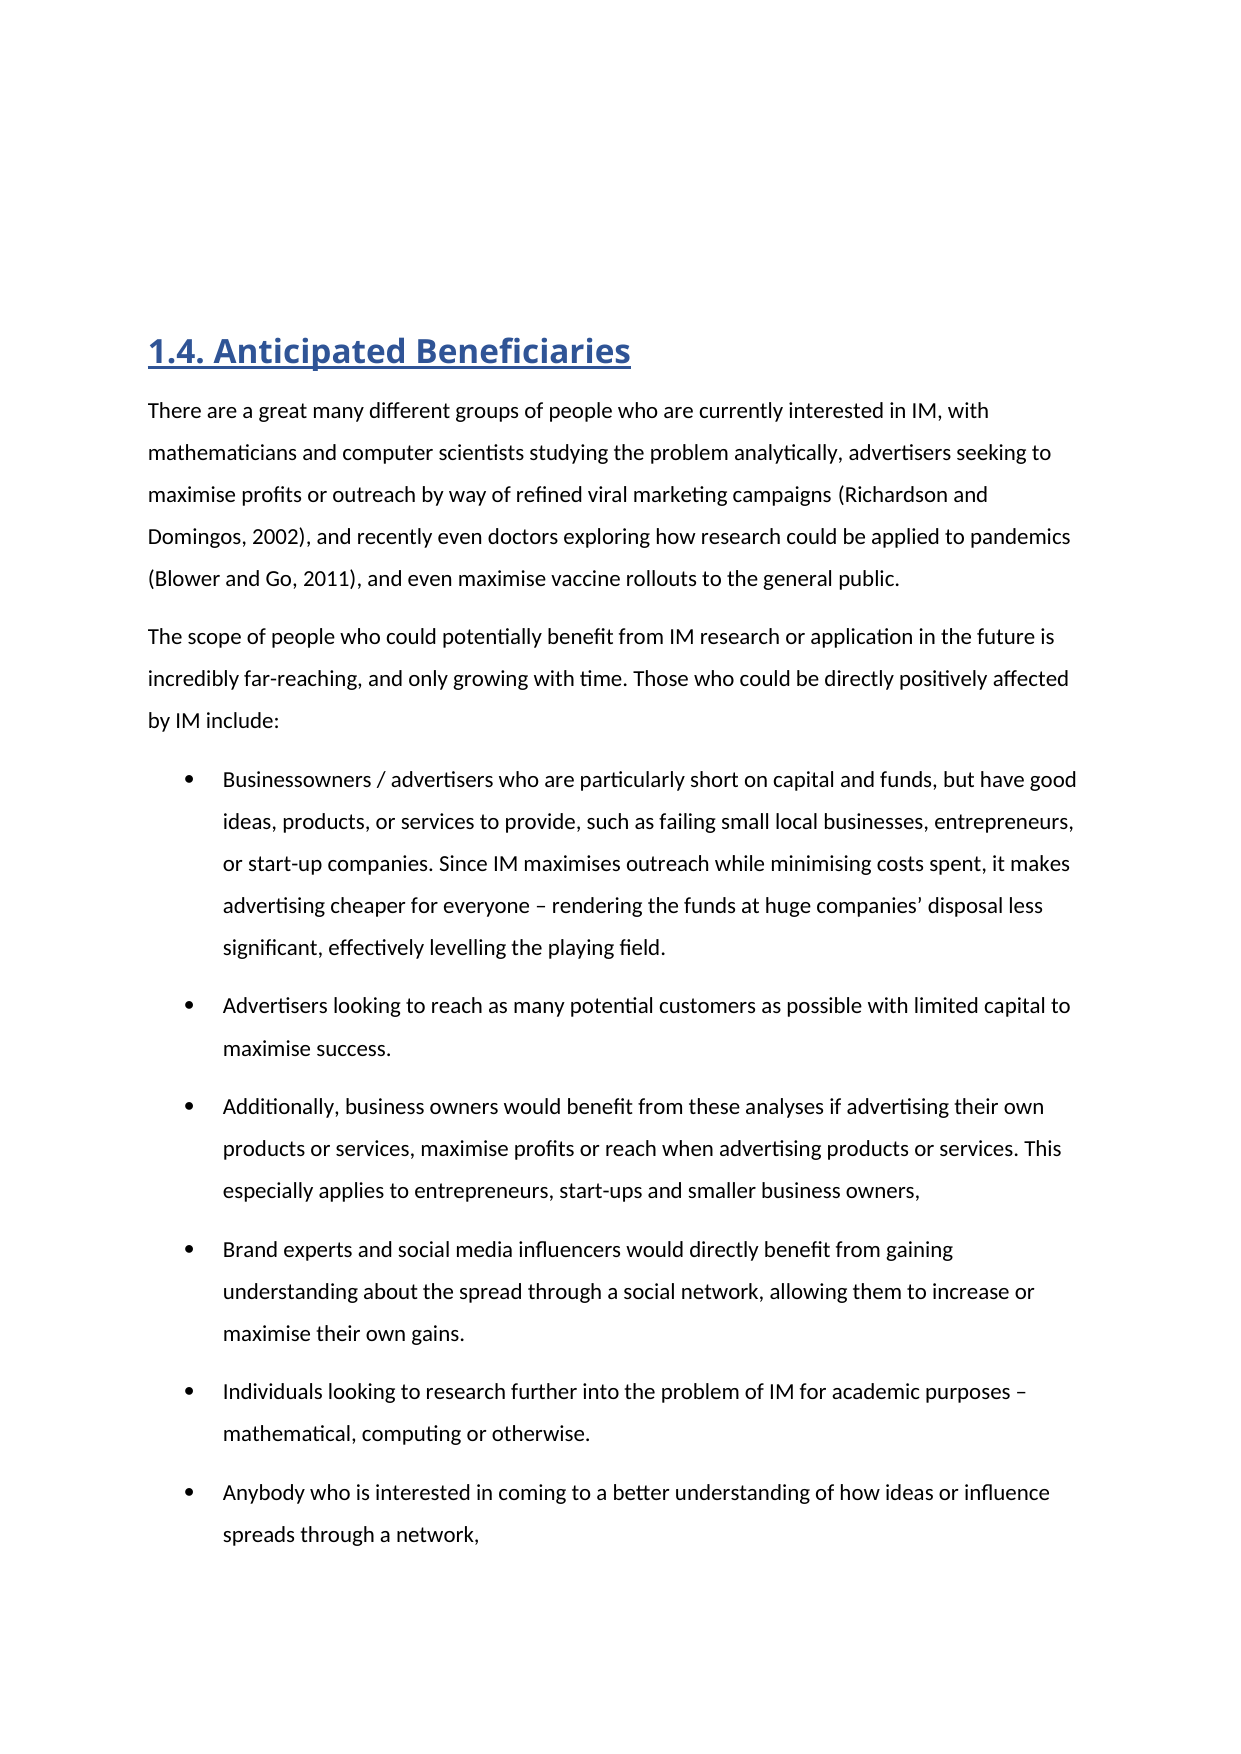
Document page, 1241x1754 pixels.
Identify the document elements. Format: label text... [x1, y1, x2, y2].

list Additionally, business owners would benefit from these analyses if advertising their own products or services, maximise profits or reach when advertising products or services. This especially applies to entrepreneurs, start-ups and smaller business owners, [185, 1092, 1092, 1204]
list Individuals looking to research further into the problem of IM for academic purposes – mathematical, computing or otherwise. [185, 1377, 1092, 1447]
list Businessowners / advertisers who are particularly short on capital and funds, but have good ideas, products, or services to provide, such as failing small local businesses, entrepreneurs, or start-up companies. Since IM maximises outreach while minimising costs spent, it makes advertising cheaper for everyone – rendering the funds at huge companies’ disposal less significant, effectively levelling the playing field. [185, 765, 1092, 961]
list Advertisers looking to reach as many potential customers as possible with limited capital to maximise success. [185, 992, 1092, 1062]
list Brand experts and social media influencers would directly benefit from gaining understanding about the spread through a social network, allowing them to increase or maximise their own gains. [185, 1235, 1092, 1347]
list Anybody who is interested in coming to a better understanding of how ideas or influence spreads through a network, [185, 1478, 1092, 1548]
text The scope of people who could potentially benefit from IM research or application in the future is incredibly far-reaching, and only growing with time. Those who could be directly positively affected by IM include: [148, 622, 1092, 734]
text There are a great many different groups of people who are currently interested in IM, with mathematicians and computer scientists studying the problem analytically, advertisers seeking to maximise profits or outreach by way of refined viral marketing campaigns (Richardson and Domingos, 2002), and recently even doctors exploring how research could be applied to pandemics (Blower and Go, 2011), and even maximise vaccine rollouts to the general public. [148, 396, 1092, 592]
subtitle 1.4. Anticipated Beneficiaries [148, 328, 1092, 373]
